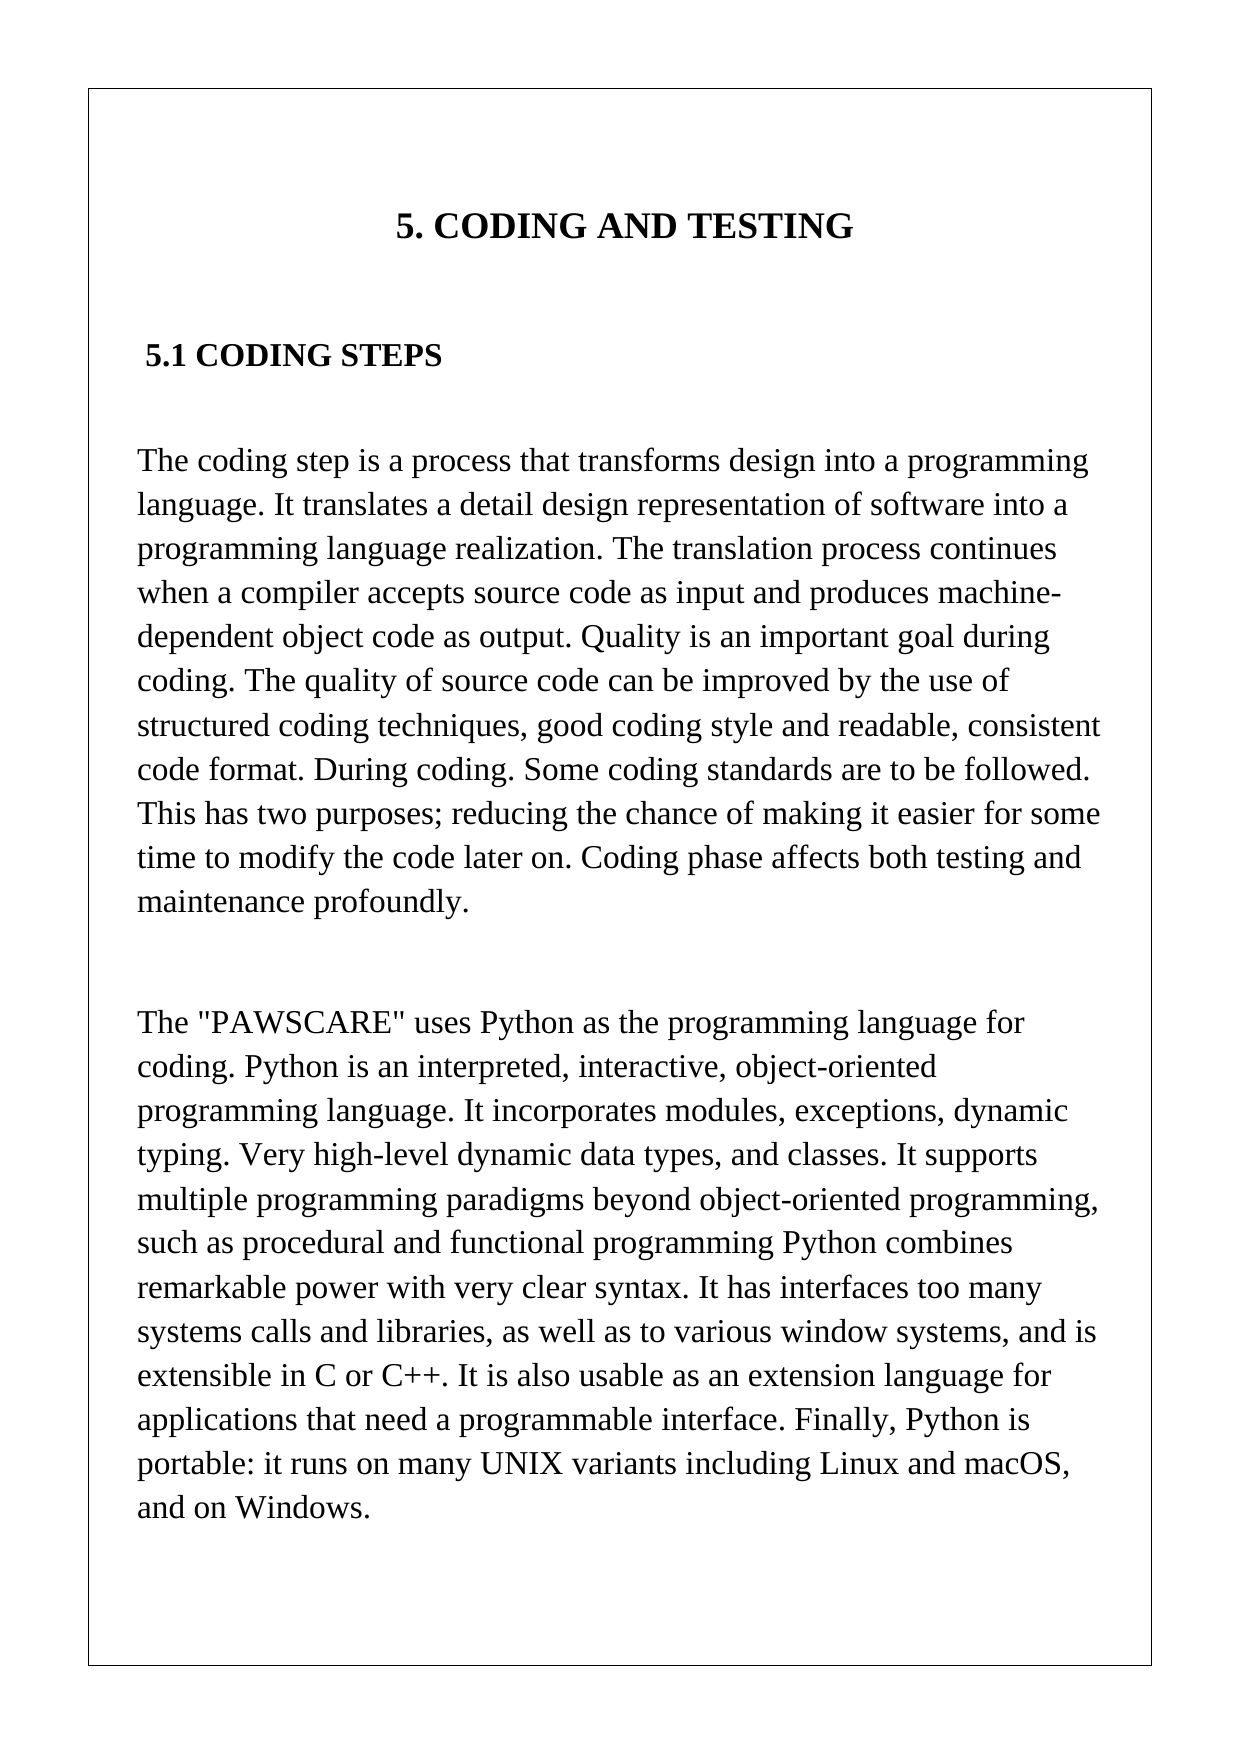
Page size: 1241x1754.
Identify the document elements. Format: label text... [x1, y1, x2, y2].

text 5.1 CODING STEPS [137, 336, 1103, 374]
text The coding step is a process that transforms design into a programming language. It translates a detail design representation of software into a programming language realization. The translation process continues when a compiler accepts source code as input and produces machine-dependent object code as output. Quality is an important goal during coding. The quality of source code can be improved by the use of structured coding techniques, good coding style and readable, consistent code format. During coding. Some coding standards are to be followed. This has two purposes; reducing the chance of making it easier for some time to modify the code later on. Coding phase affects both testing and maintenance profoundly. [137, 396, 1103, 919]
text The "PAWSCARE" uses Python as the programming language for coding. Python is an interpreted, interactive, object-oriented programming language. It incorporates modules, exceptions, dynamic typing. Very high-level dynamic data types, and classes. It supports multiple programming paradigms beyond object-oriented programming, such as procedural and functional programming Python combines remarkable power with very clear syntax. It has interfaces too many systems calls and libraries, as well as to various window systems, and is extensible in C or C++. It is also usable as an extension language for applications that need a programmable interface. Finally, Python is portable: it runs on many UNIX variants including Linux and macOS, and on Windows. [137, 1002, 1103, 1526]
text 5. CODING AND TESTING [137, 203, 1103, 246]
